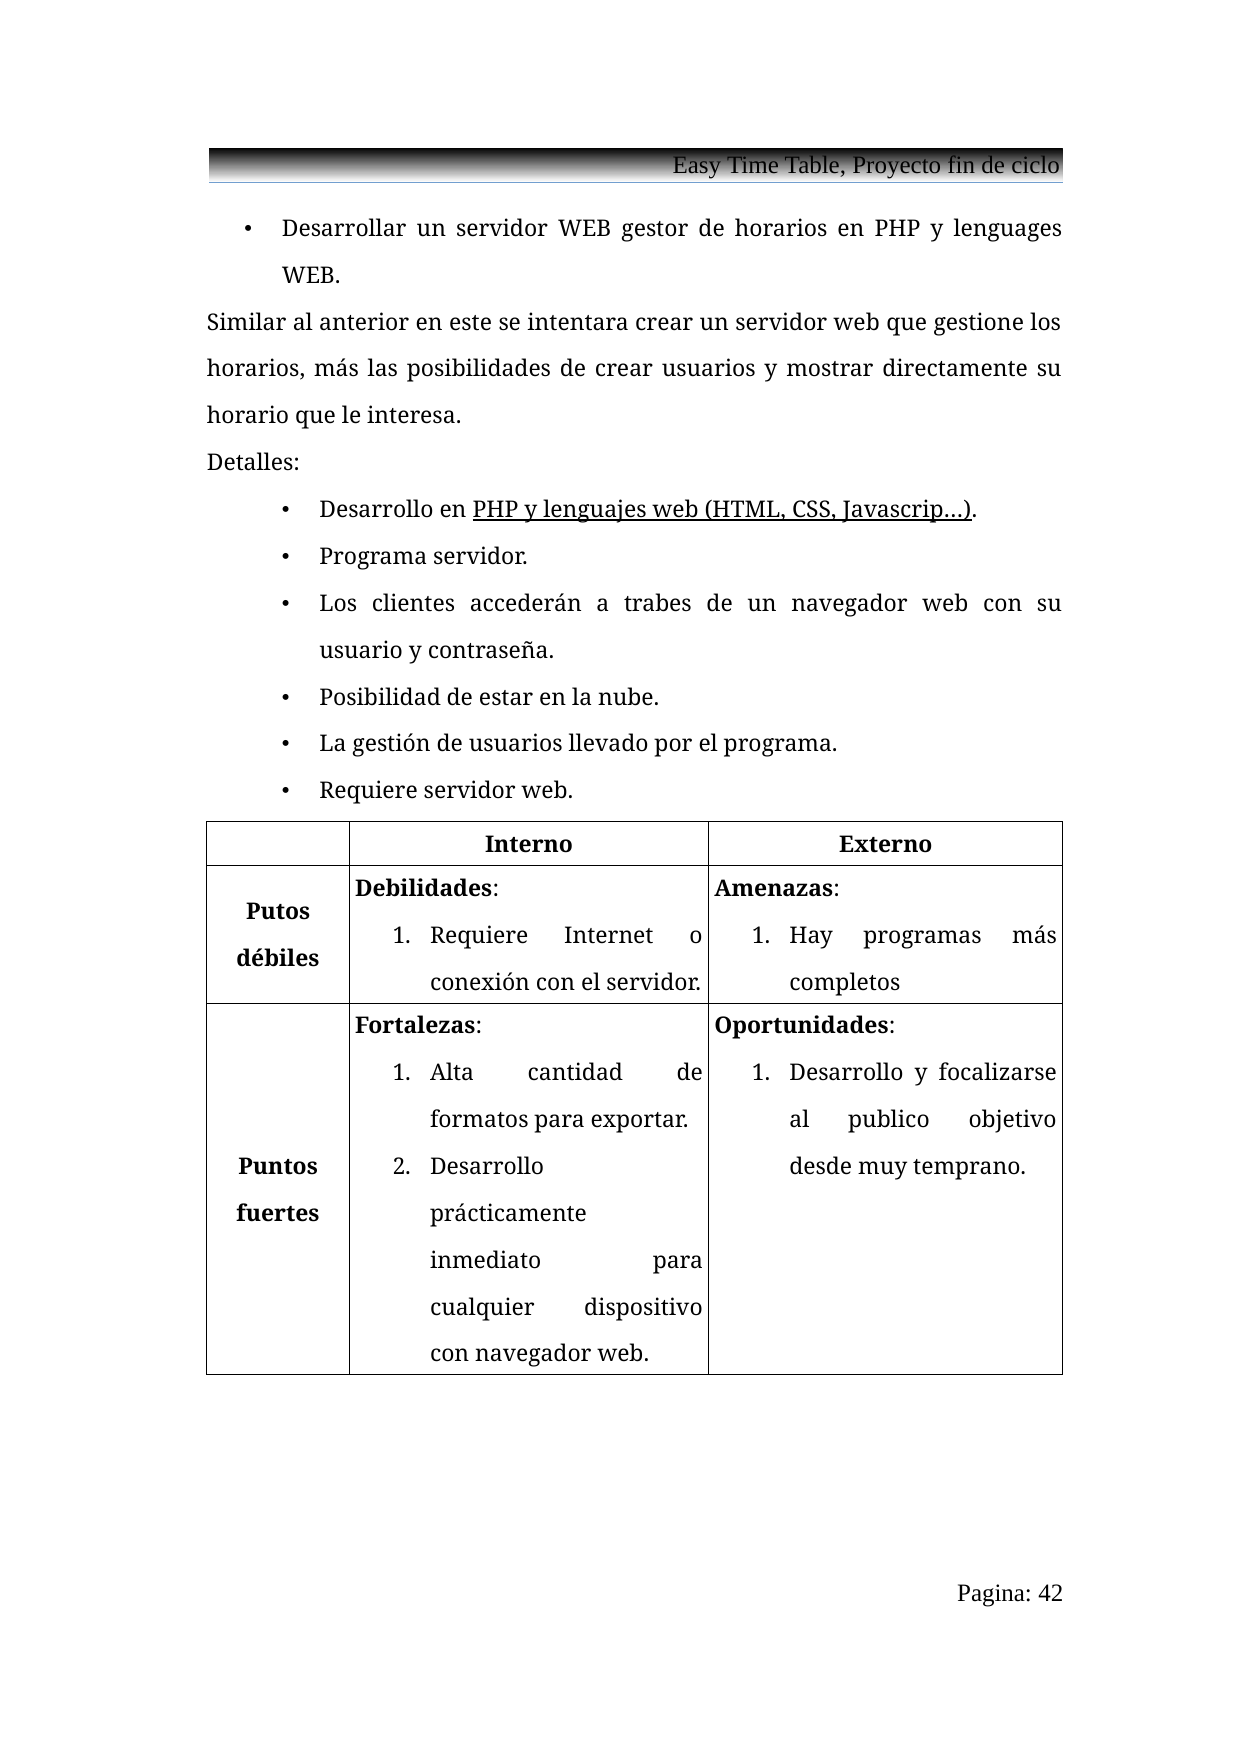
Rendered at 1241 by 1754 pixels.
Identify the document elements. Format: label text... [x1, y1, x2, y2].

text Detalles: [207, 446, 1063, 477]
table_header Interno [350, 822, 708, 865]
list Desarrollar un servidor WEB gestor de horarios en PHP y lenguages WEB. [244, 212, 1063, 290]
text Similar al anterior en este se intentara crear un servidor web que gestione los horarios, más las posibilidades de crear usuarios y mostrar directamente su horario que le interesa. [207, 306, 1063, 431]
list Desarrollo en PHP y lenguajes web (HTML, CSS, Javascrip…). [282, 493, 1063, 524]
list Los clientes accederán a trabes de un navegador web con su usuario y contraseña. [282, 587, 1063, 665]
table_cell Debilidades: Requiere Internet o conexión con el servidor. [350, 866, 708, 1002]
list Posibilidad de estar en la nube. [282, 681, 1063, 712]
table_cell Oportunidades: Desarrollo y focalizarse al publico objetivo desde muy temprano. [709, 1004, 1062, 1374]
table_cell Puntos fuertes [207, 1004, 349, 1374]
table_cell Putos débiles [207, 866, 349, 1002]
list Requiere servidor web. [282, 774, 1063, 806]
table_header Externo [709, 822, 1062, 865]
table_cell Fortalezas: Alta cantidad de formatos para exportar. Desarrollo prácticamente inmediato para cualquier dispositivo con navegador web. [350, 1004, 708, 1374]
list La gestión de usuarios llevado por el programa. [282, 727, 1063, 759]
table_cell Amenazas: Hay programas más completos [709, 866, 1062, 1002]
table_header [207, 822, 349, 865]
list Programa servidor. [282, 540, 1063, 571]
